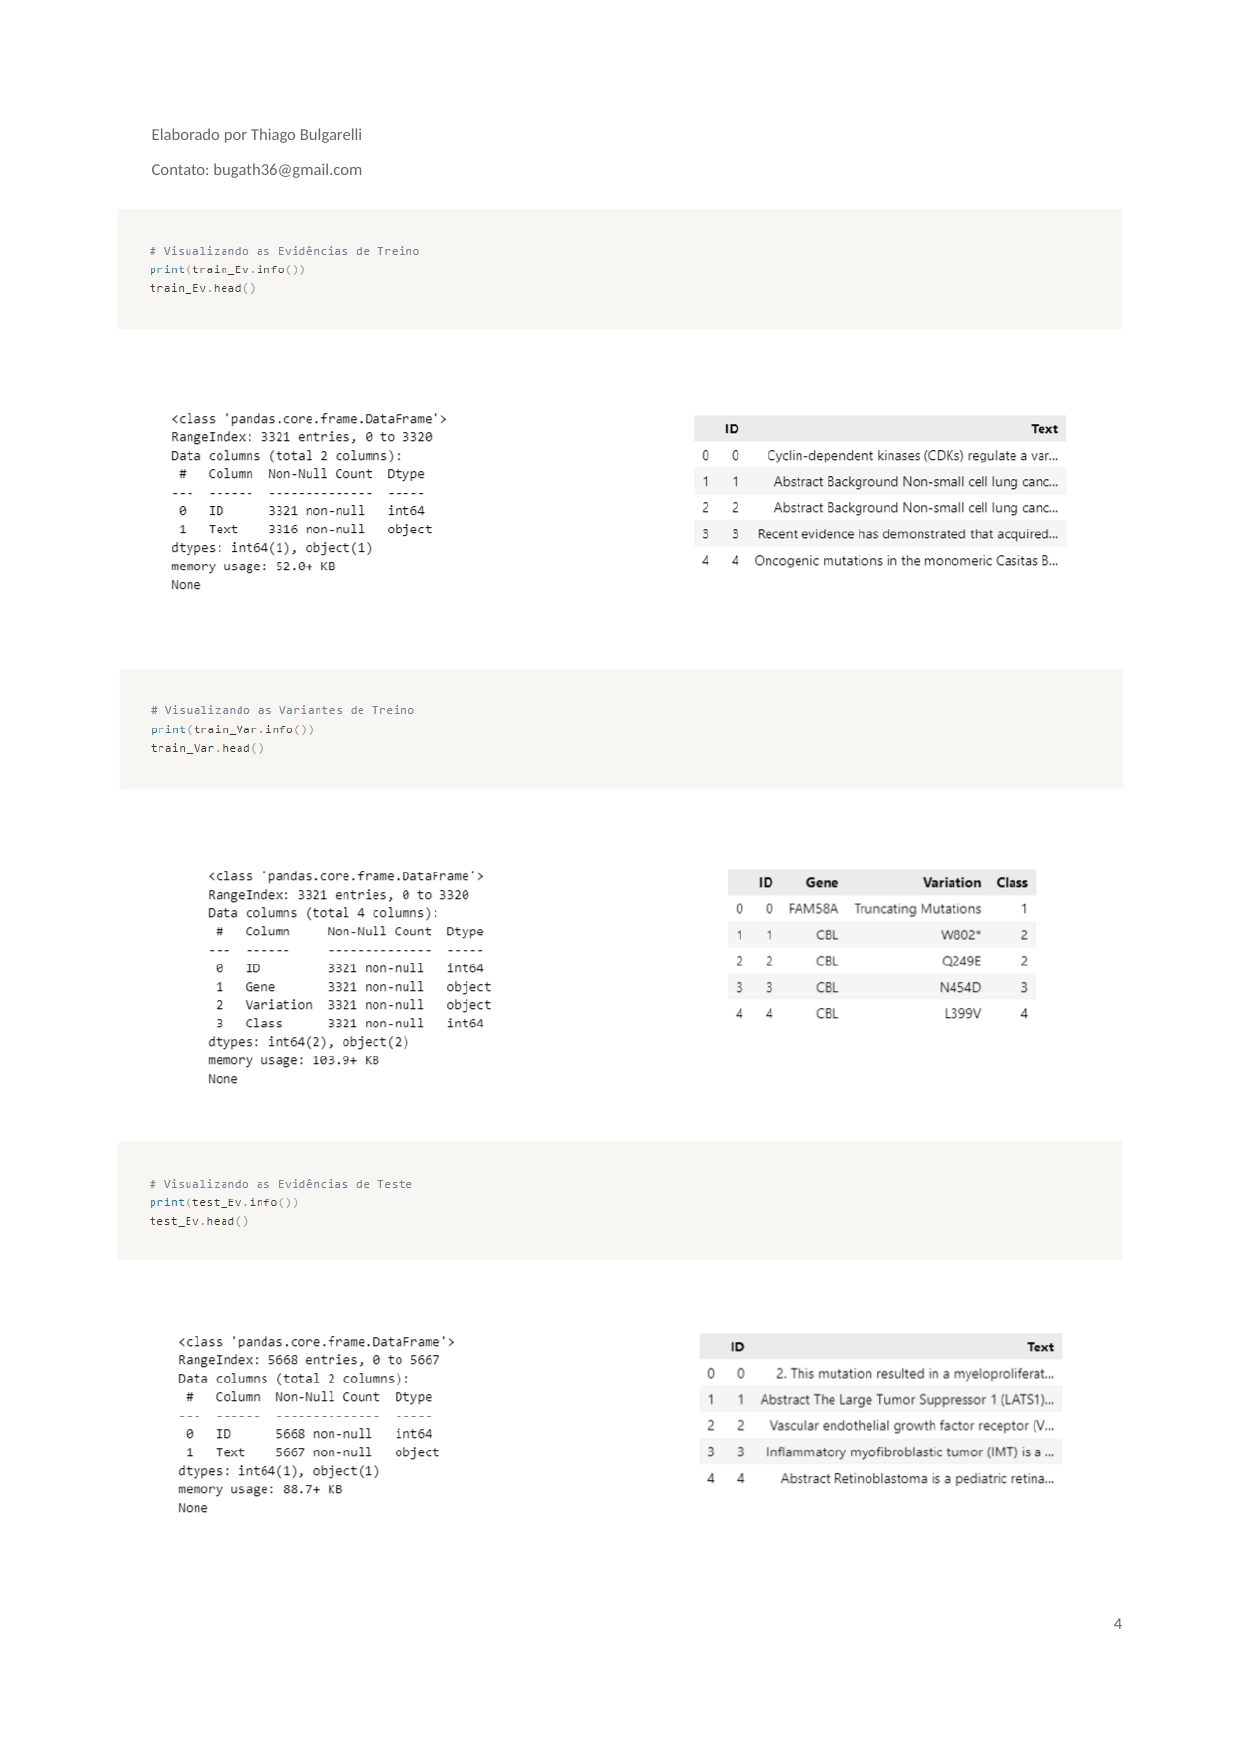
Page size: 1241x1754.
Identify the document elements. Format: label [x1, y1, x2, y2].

picture [192, 842, 1048, 1087]
picture [119, 669, 1124, 789]
picture [118, 1140, 1123, 1260]
picture [164, 1313, 1076, 1521]
picture [118, 209, 1123, 330]
picture [159, 392, 1081, 601]
